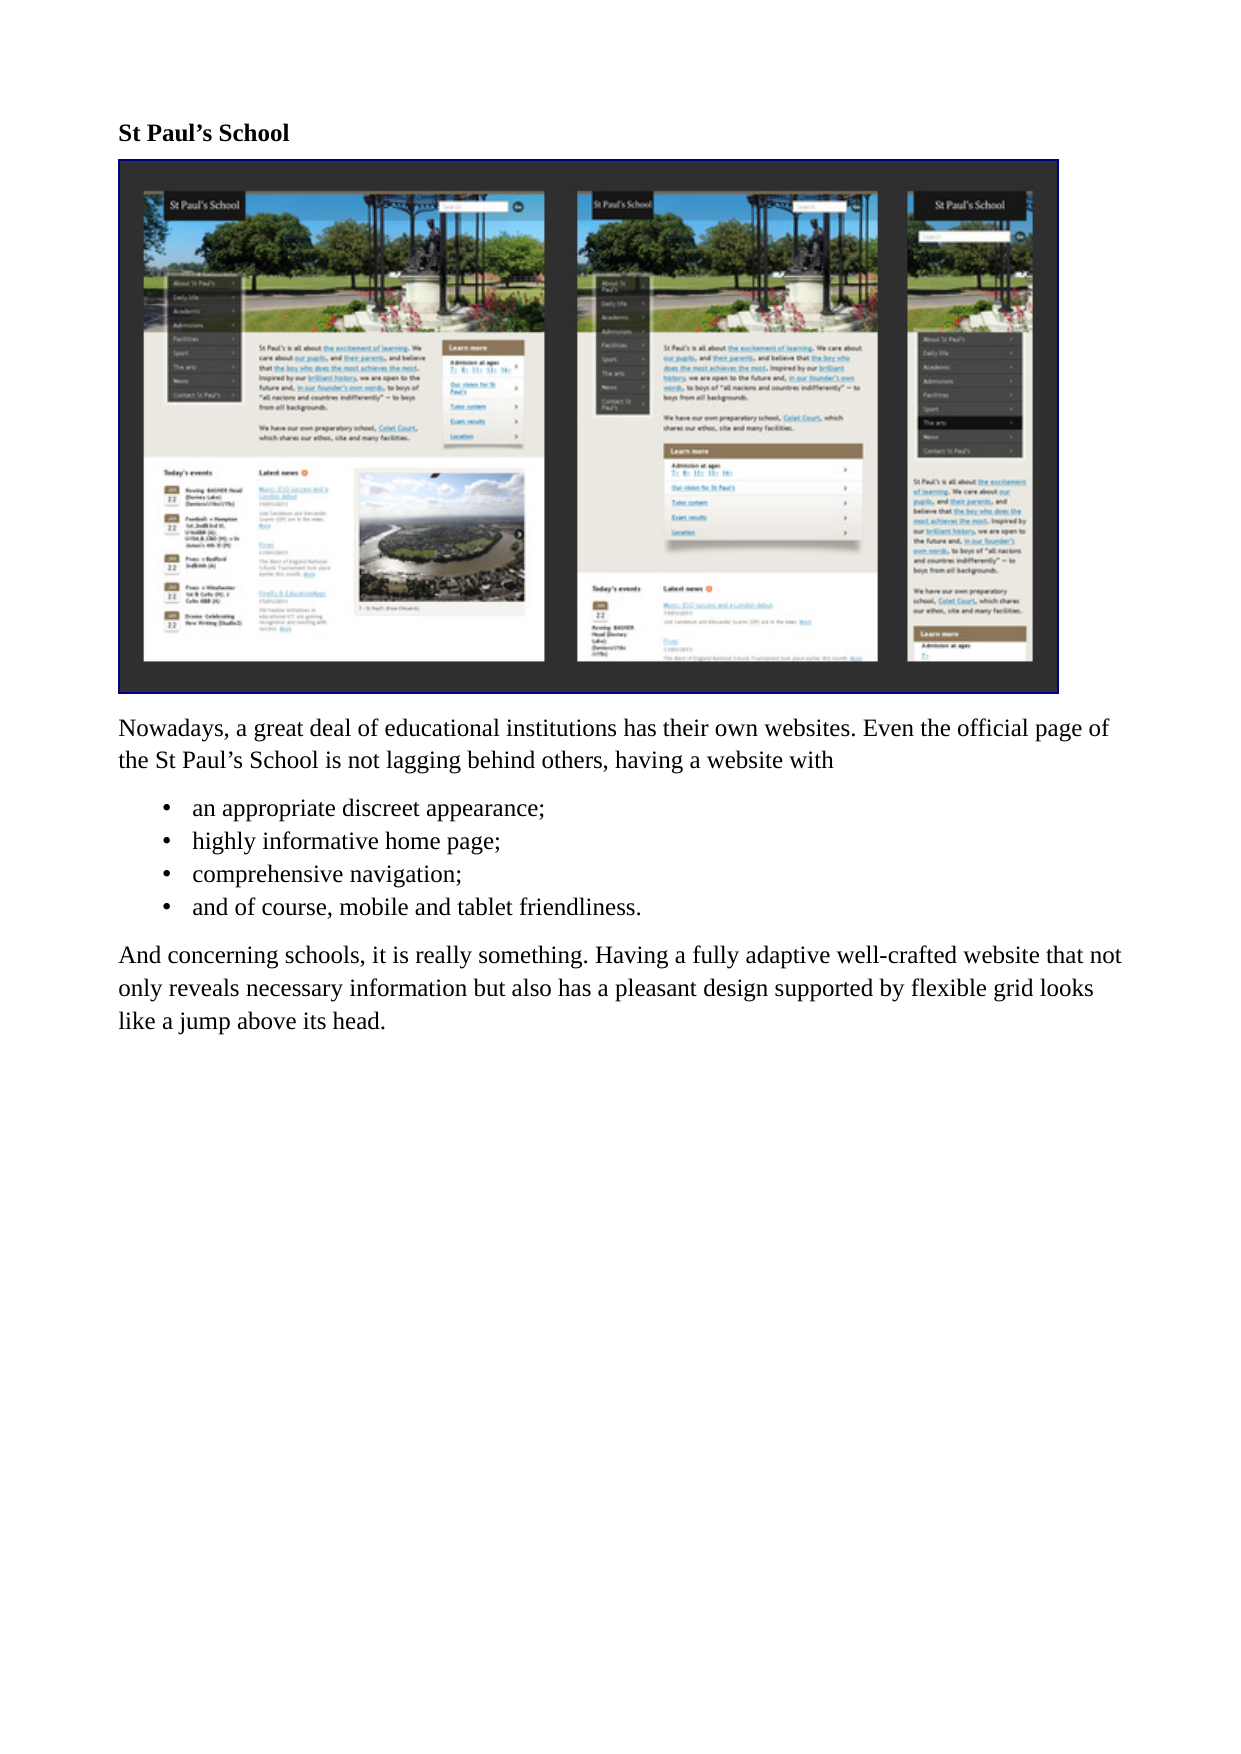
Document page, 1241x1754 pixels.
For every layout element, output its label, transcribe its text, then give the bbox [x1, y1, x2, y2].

list an appropriate discreet appearance; [162, 793, 1122, 822]
list comprehensive navigation; [162, 859, 1122, 888]
picture [120, 161, 1057, 692]
subtitle St Paul’s School [118, 118, 1122, 147]
list highly informative home page; [162, 826, 1122, 855]
list and of course, mobile and tablet friendliness. [162, 892, 1122, 921]
text And concerning schools, it is really something. Having a fully adaptive well-crafted website that not only reveals necessary information but also has a pleasant design supported by flexible grid looks like a jump above its head. [118, 940, 1122, 1035]
text Nowadays, a great deal of educational institutions has their own websites. Even the official page of the St Paul’s School is not lagging behind others, having a website with [118, 713, 1122, 774]
